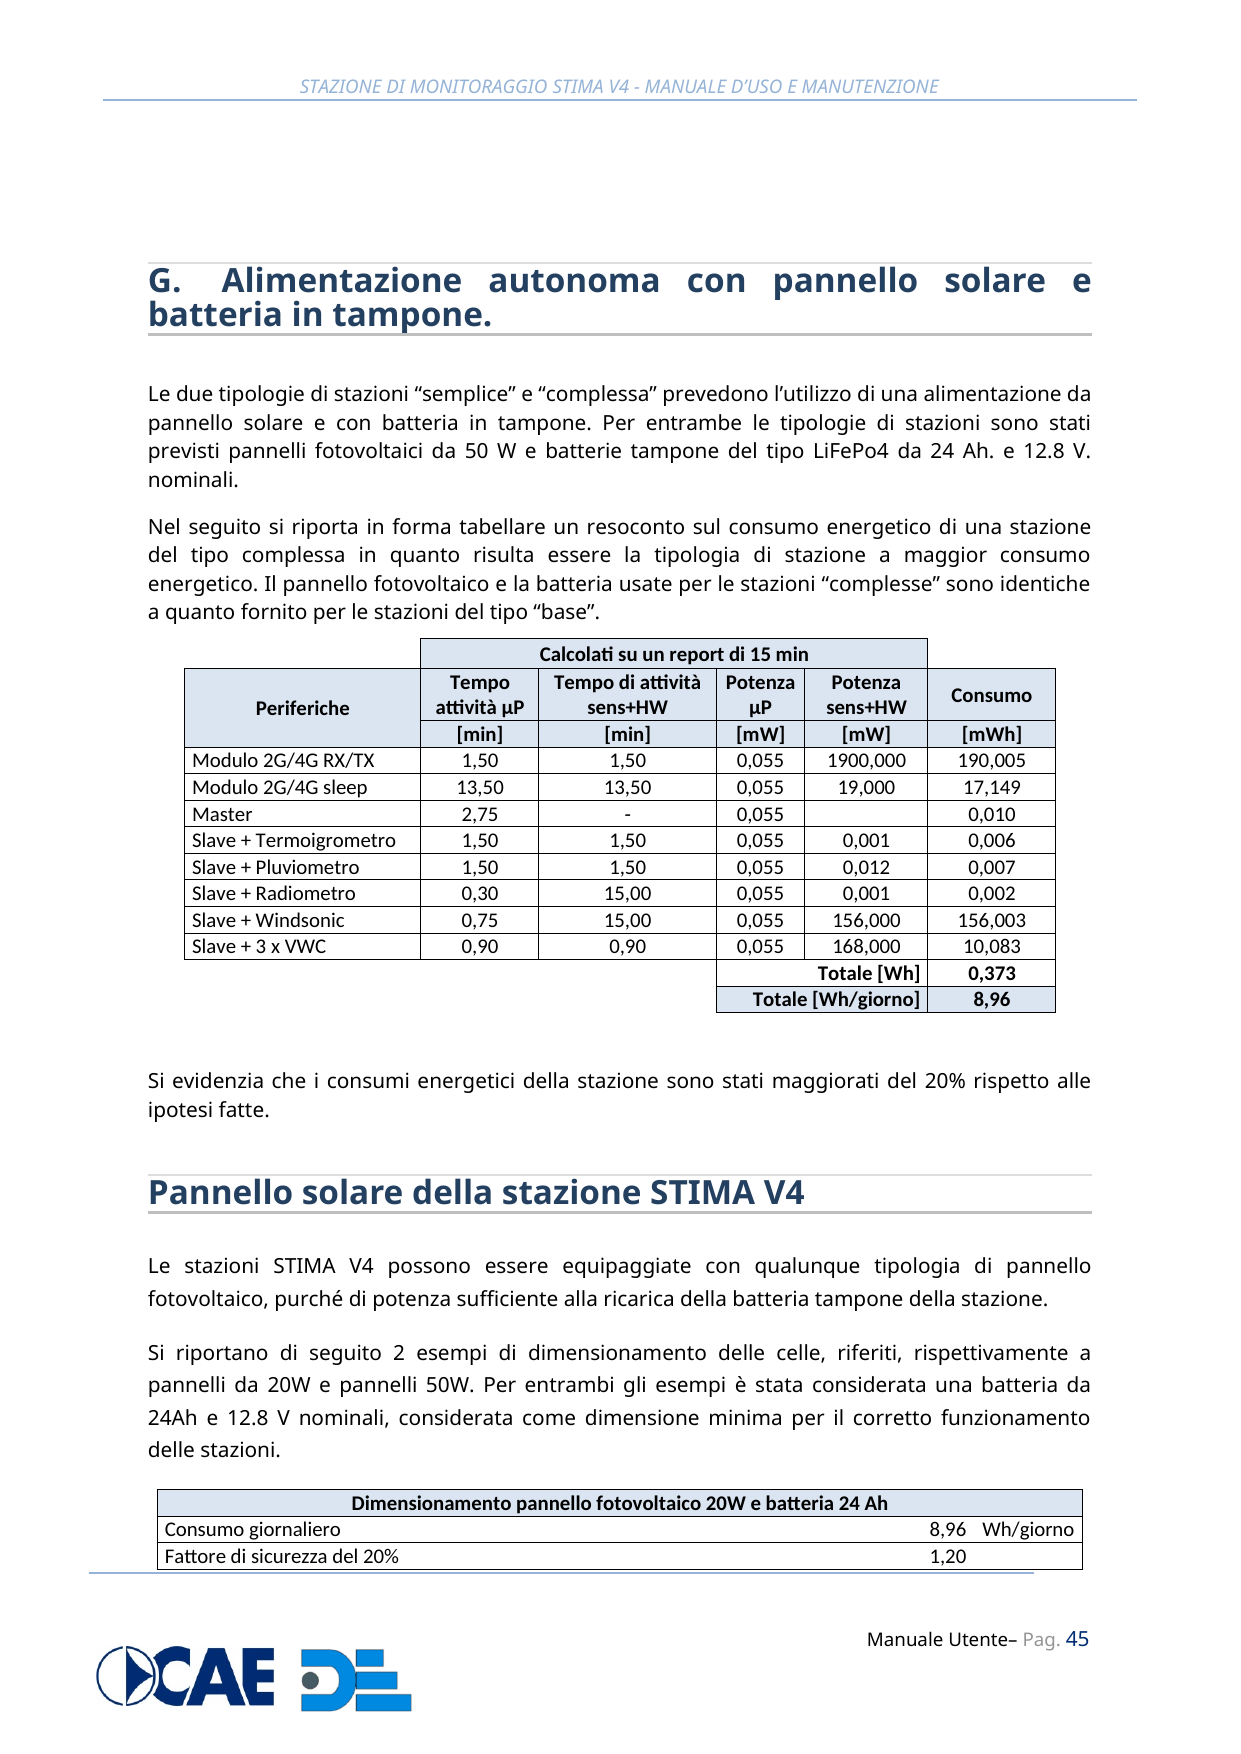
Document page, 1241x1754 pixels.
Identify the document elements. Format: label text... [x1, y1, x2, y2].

table_cell 1,50 [421, 748, 538, 773]
table_cell 0,001 [805, 880, 927, 906]
table_cell 156,000 [805, 907, 927, 932]
table_cell 1,50 [421, 854, 538, 879]
table_cell [539, 986, 716, 1012]
table_cell Potenza µP [717, 669, 804, 720]
table_cell Tempo attività µP [421, 669, 538, 720]
table_cell [805, 801, 927, 826]
table_cell 0,055 [717, 907, 804, 932]
table_cell [539, 960, 716, 986]
table_cell 1,50 [539, 827, 716, 853]
table_cell 15,00 [539, 880, 716, 906]
table_cell Tempo di attività sens+HW [539, 669, 716, 720]
table_cell 1,20 [896, 1543, 973, 1569]
table_cell [mW] [805, 721, 927, 747]
table_cell 1,50 [539, 854, 716, 879]
table_cell 0,055 [717, 748, 804, 773]
table_cell Modulo 2G/4G RX/TX [185, 748, 420, 773]
table_cell 1,50 [539, 748, 716, 773]
table_cell 0,002 [928, 880, 1055, 906]
table_cell 2,75 [421, 801, 538, 826]
table_cell 0,055 [717, 827, 804, 853]
table_cell 168,000 [805, 934, 927, 959]
text Si evidenzia che i consumi energetici della stazione sono stati maggiorati del 20% rispetto alle ipotesi fatte. [148, 1067, 1092, 1123]
table_cell 0,75 [421, 907, 538, 932]
table_header [928, 638, 1056, 668]
table_cell 0,055 [717, 801, 804, 826]
table_cell [421, 960, 539, 986]
table_header [185, 638, 420, 668]
table_cell 0,373 [928, 960, 1055, 986]
table_cell 0,006 [928, 827, 1055, 853]
table_cell 13,50 [421, 774, 538, 800]
table_cell 10,083 [928, 934, 1055, 959]
text Nel seguito si riporta in forma tabellare un resoconto sul consumo energetico di una stazione del tipo complessa in quanto risulta essere la tipologia di stazione a maggior consumo energetico. Il pannello fotovoltaico e la batteria usate per le stazioni “complesse” sono identiche a quanto fornito per le stazioni del tipo “base”. [148, 512, 1092, 626]
table_cell Consumo [928, 669, 1055, 720]
table_cell Consumo giornaliero [158, 1517, 896, 1542]
table_cell 0,055 [717, 880, 804, 906]
table_cell 190,005 [928, 748, 1055, 773]
table_cell [185, 960, 421, 986]
table_cell Periferiche [185, 669, 420, 747]
table_cell Totale [Wh/giorno] [717, 987, 927, 1012]
table_cell 8,96 [896, 1517, 973, 1542]
table_cell - [539, 801, 716, 826]
table_cell Fattore di sicurezza del 20% [158, 1543, 896, 1569]
table_cell 0,001 [805, 827, 927, 853]
list Alimentazione autonoma con pannello solare e batteria in tampone. [148, 264, 1092, 333]
table_cell Slave + Radiometro [185, 880, 420, 906]
text Le stazioni STIMA V4 possono essere equipaggiate con qualunque tipologia di pannello fotovoltaico, purché di potenza sufficiente alla ricarica della batteria tampone della stazione. [148, 1252, 1092, 1313]
table_header Calcolati su un report di 15 min [421, 639, 927, 668]
table_cell Slave + Termoigrometro [185, 827, 420, 853]
table_cell Slave + 3 x VWC [185, 934, 420, 959]
table_cell 1,50 [421, 827, 538, 853]
table_header Dimensionamento pannello fotovoltaico 20W e batteria 24 Ah [158, 1490, 1082, 1516]
table_cell Slave + Windsonic [185, 907, 420, 932]
table_cell [min] [539, 721, 716, 747]
table_cell 13,50 [539, 774, 716, 800]
table_cell [185, 986, 421, 1012]
table_cell 156,003 [928, 907, 1055, 932]
table_cell 15,00 [539, 907, 716, 932]
table_cell 0,055 [717, 854, 804, 879]
table_cell Master [185, 801, 420, 826]
text Si riportano di seguito 2 esempi di dimensionamento delle celle, riferiti, rispettivamente a pannelli da 20W e pannelli 50W. Per entrambi gli esempi è stata considerata una batteria da 24Ah e 12.8 V nominali, considerata come dimensione minima per il corretto funzionamento delle stazioni. [148, 1338, 1092, 1464]
table_cell 17,149 [928, 774, 1055, 800]
table_cell 19,000 [805, 774, 927, 800]
subtitle Pannello solare della stazione STIMA V4 [148, 1176, 1092, 1211]
table_cell 0,055 [717, 774, 804, 800]
table_cell [mW] [717, 721, 804, 747]
table_cell 8,96 [928, 987, 1055, 1012]
table_cell Potenza sens+HW [805, 669, 927, 720]
table_cell Wh/giorno [973, 1517, 1082, 1542]
table_cell [mWh] [928, 721, 1055, 747]
table_cell Totale [Wh] [717, 960, 927, 986]
table_cell [973, 1543, 1082, 1569]
table_cell 0,90 [539, 934, 716, 959]
table_cell 0,90 [421, 934, 538, 959]
table_cell 1900,000 [805, 748, 927, 773]
text Le due tipologie di stazioni “semplice” e “complessa” prevedono l’utilizzo di una alimentazione da pannello solare e con batteria in tampone. Per entrambe le tipologie di stazioni sono stati previsti pannelli fotovoltaici da 50 W e batterie tampone del tipo LiFePo4 da 24 Ah. e 12.8 V. nominali. [148, 379, 1092, 493]
table_cell Slave + Pluviometro [185, 854, 420, 879]
table_cell 0,010 [928, 801, 1055, 826]
table_cell [421, 986, 539, 1012]
table_cell 0,012 [805, 854, 927, 879]
table_cell 0,007 [928, 854, 1055, 879]
table_cell 0,055 [717, 934, 804, 959]
table_cell Modulo 2G/4G sleep [185, 774, 420, 800]
table_cell 0,30 [421, 880, 538, 906]
table_cell [min] [421, 721, 538, 747]
